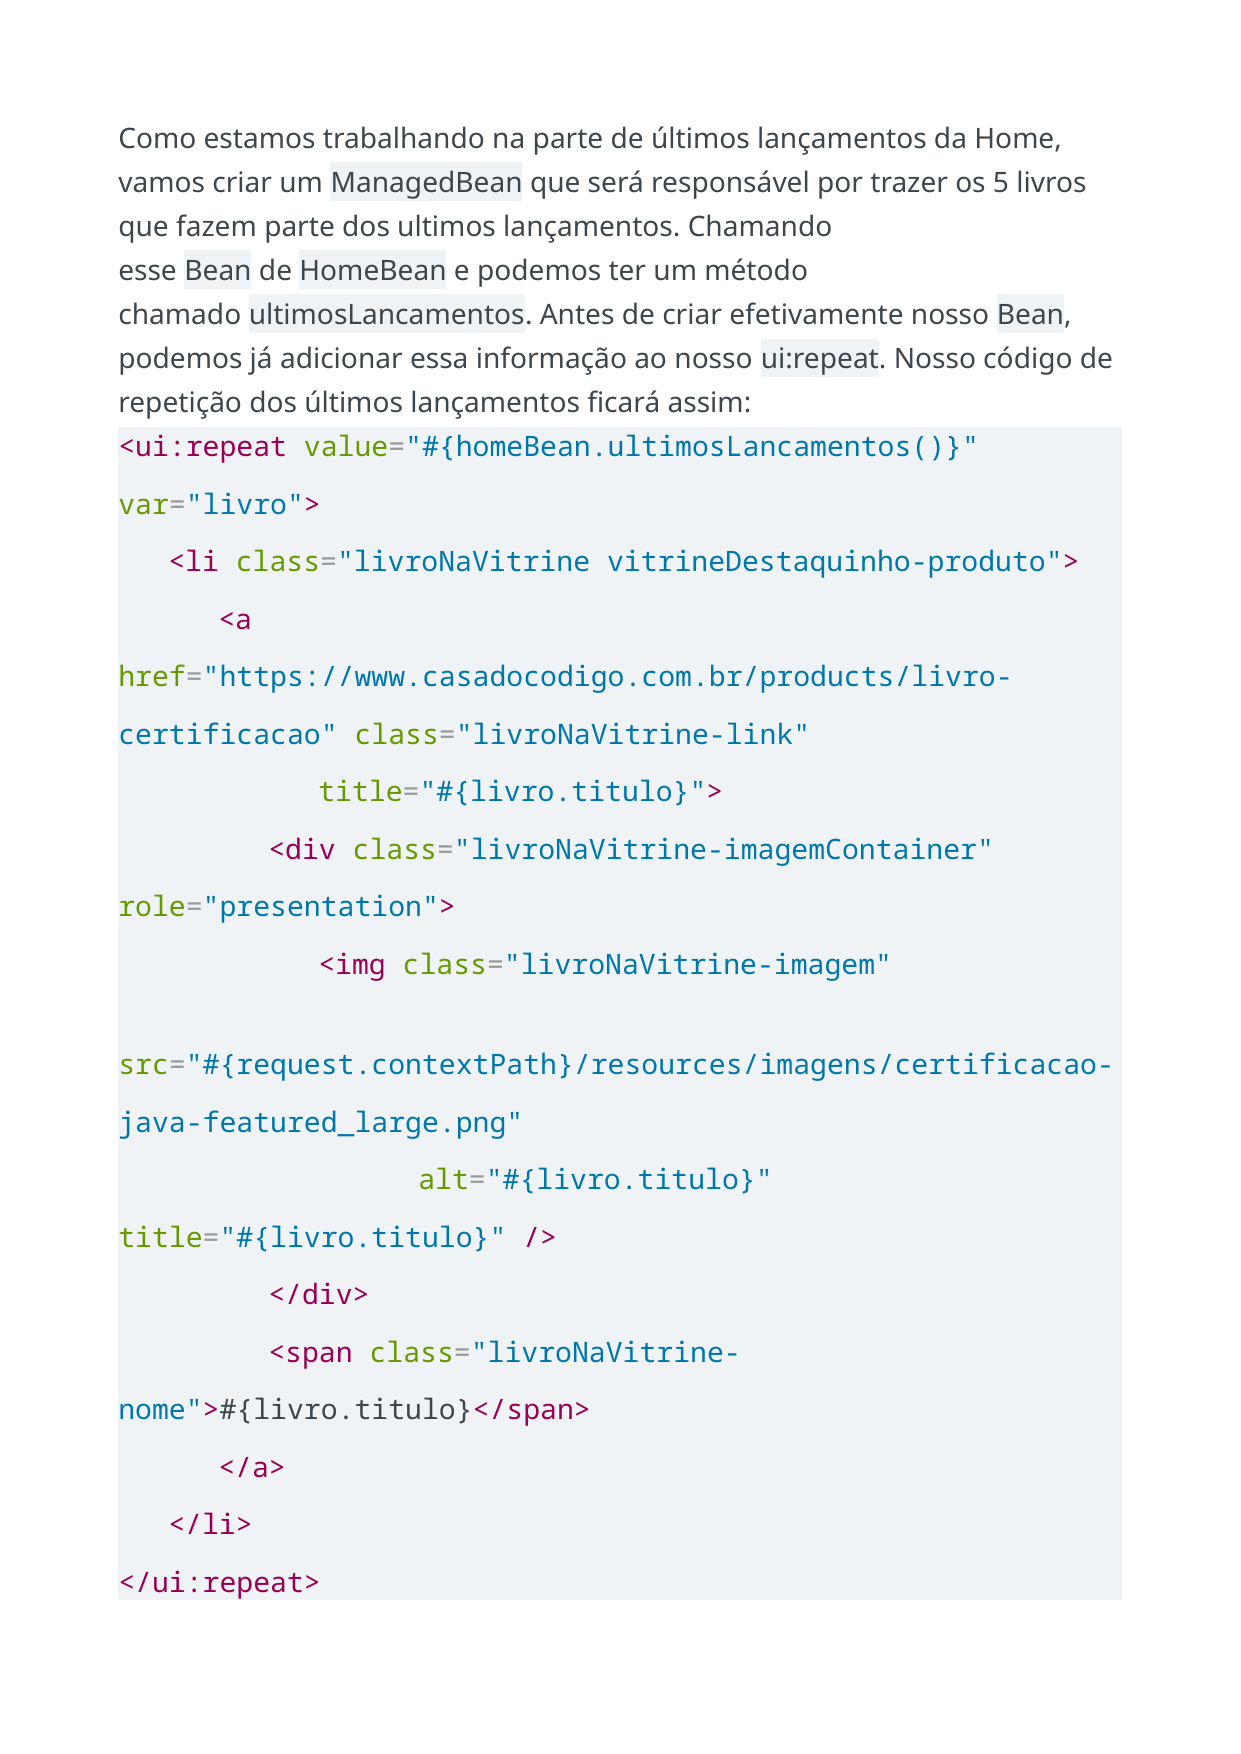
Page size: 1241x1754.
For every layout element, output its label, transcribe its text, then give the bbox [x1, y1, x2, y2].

text <li class="livroNaVitrine vitrineDestaquinho-produto"> [118, 542, 1122, 580]
text Como estamos trabalhando na parte de últimos lançamentos da Home, vamos criar um ManagedBean que será responsável por trazer os 5 livros que fazem parte dos ultimos lançamentos. Chamando esse Bean de HomeBean e podemos ter um método chamado ultimosLancamentos. Antes de criar efetivamente nosso Bean, podemos já adicionar essa informação ao nosso ui:repeat. Nosso código de repetição dos últimos lançamentos ficará assim: [118, 118, 1122, 421]
text <div class="livroNaVitrine-imagemContainer" role="presentation"> [118, 829, 1122, 925]
text <img class="livroNaVitrine-imagem" [118, 944, 1122, 982]
text src="#{request.contextPath}/resources/imagens/certificacao-java-featured_large.png" [118, 1002, 1122, 1140]
text title="#{livro.titulo}"> [118, 772, 1122, 810]
text </ui:repeat> [118, 1562, 1122, 1600]
text </li> [118, 1504, 1122, 1543]
text <span class="livroNaVitrine-nome">#{livro.titulo}</span> [118, 1332, 1122, 1428]
text </div> [118, 1274, 1122, 1313]
text alt="#{livro.titulo}" title="#{livro.titulo}" /> [118, 1159, 1122, 1255]
text <a href="https://www.casadocodigo.com.br/products/livro-certificacao" class="livroNaVitrine-link" [118, 599, 1122, 752]
text <ui:repeat value="#{homeBean.ultimosLancamentos()}" var="livro"> [118, 427, 1122, 522]
text </a> [118, 1447, 1122, 1485]
